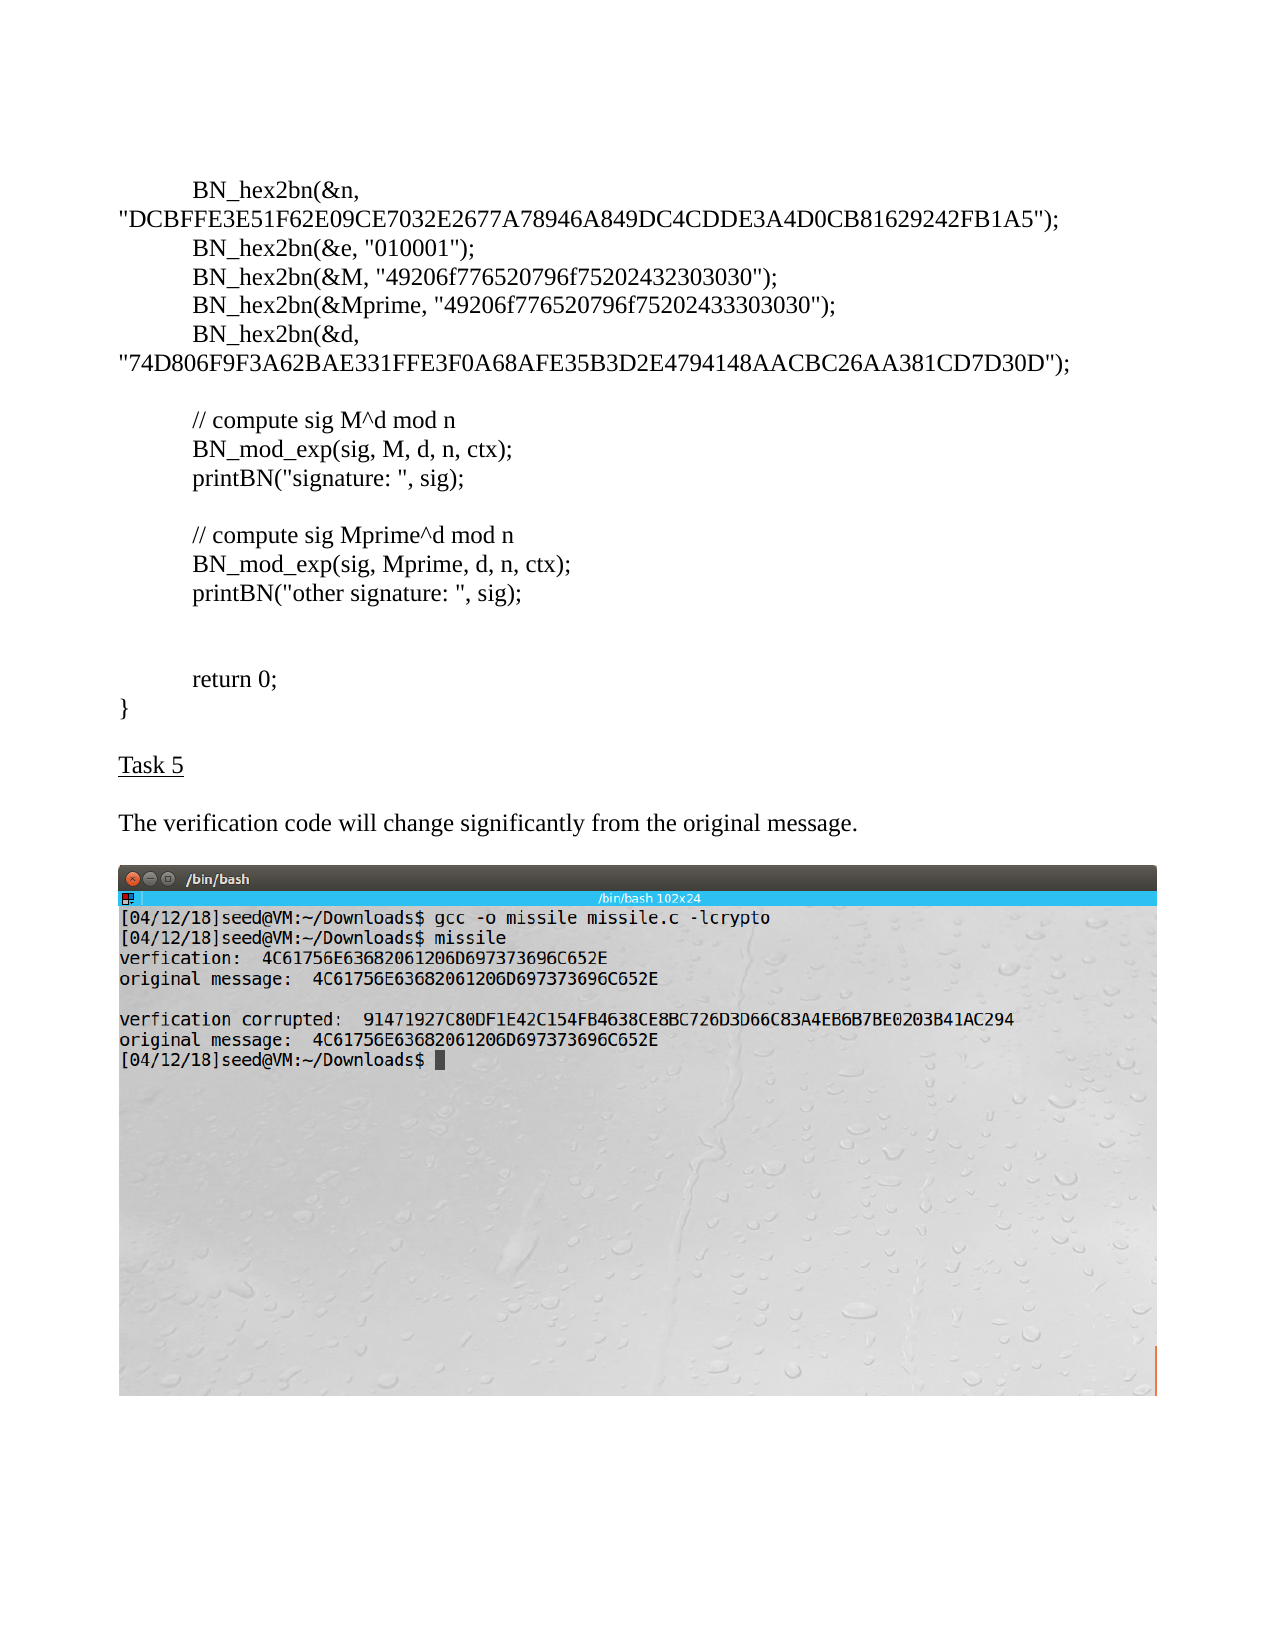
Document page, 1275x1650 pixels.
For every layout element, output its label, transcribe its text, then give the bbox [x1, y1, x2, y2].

text Task 5 [118, 751, 1157, 779]
text BN_mod_exp(sig, Mprime, d, n, ctx); [118, 549, 1157, 578]
text BN_hex2bn(&Mprime, "49206f776520796f75202433303030"); [118, 291, 1157, 319]
text // compute sig M^d mod n [118, 406, 1157, 434]
text BN_hex2bn(&n, "DCBFFE3E51F62E09CE7032E2677A78946A849DC4CDDE3A4D0CB81629242FB1A5"); [118, 176, 1157, 233]
text BN_hex2bn(&e, "010001"); [118, 233, 1157, 262]
text } [118, 693, 1157, 722]
text // compute sig Mprime^d mod n [118, 521, 1157, 549]
text BN_hex2bn(&d, "74D806F9F3A62BAE331FFE3F0A68AFE35B3D2E4794148AACBC26AA381CD7D30D"); [118, 319, 1157, 377]
text BN_hex2bn(&M, "49206f776520796f75202432303030"); [118, 262, 1157, 291]
text BN_mod_exp(sig, M, d, n, ctx); [118, 434, 1157, 463]
text The verification code will change significantly from the original message. [118, 808, 1157, 837]
picture [118, 865, 1157, 1396]
text printBN("other signature: ", sig); [118, 578, 1157, 607]
text printBN("signature: ", sig); [118, 463, 1157, 492]
text return 0; [118, 664, 1157, 693]
